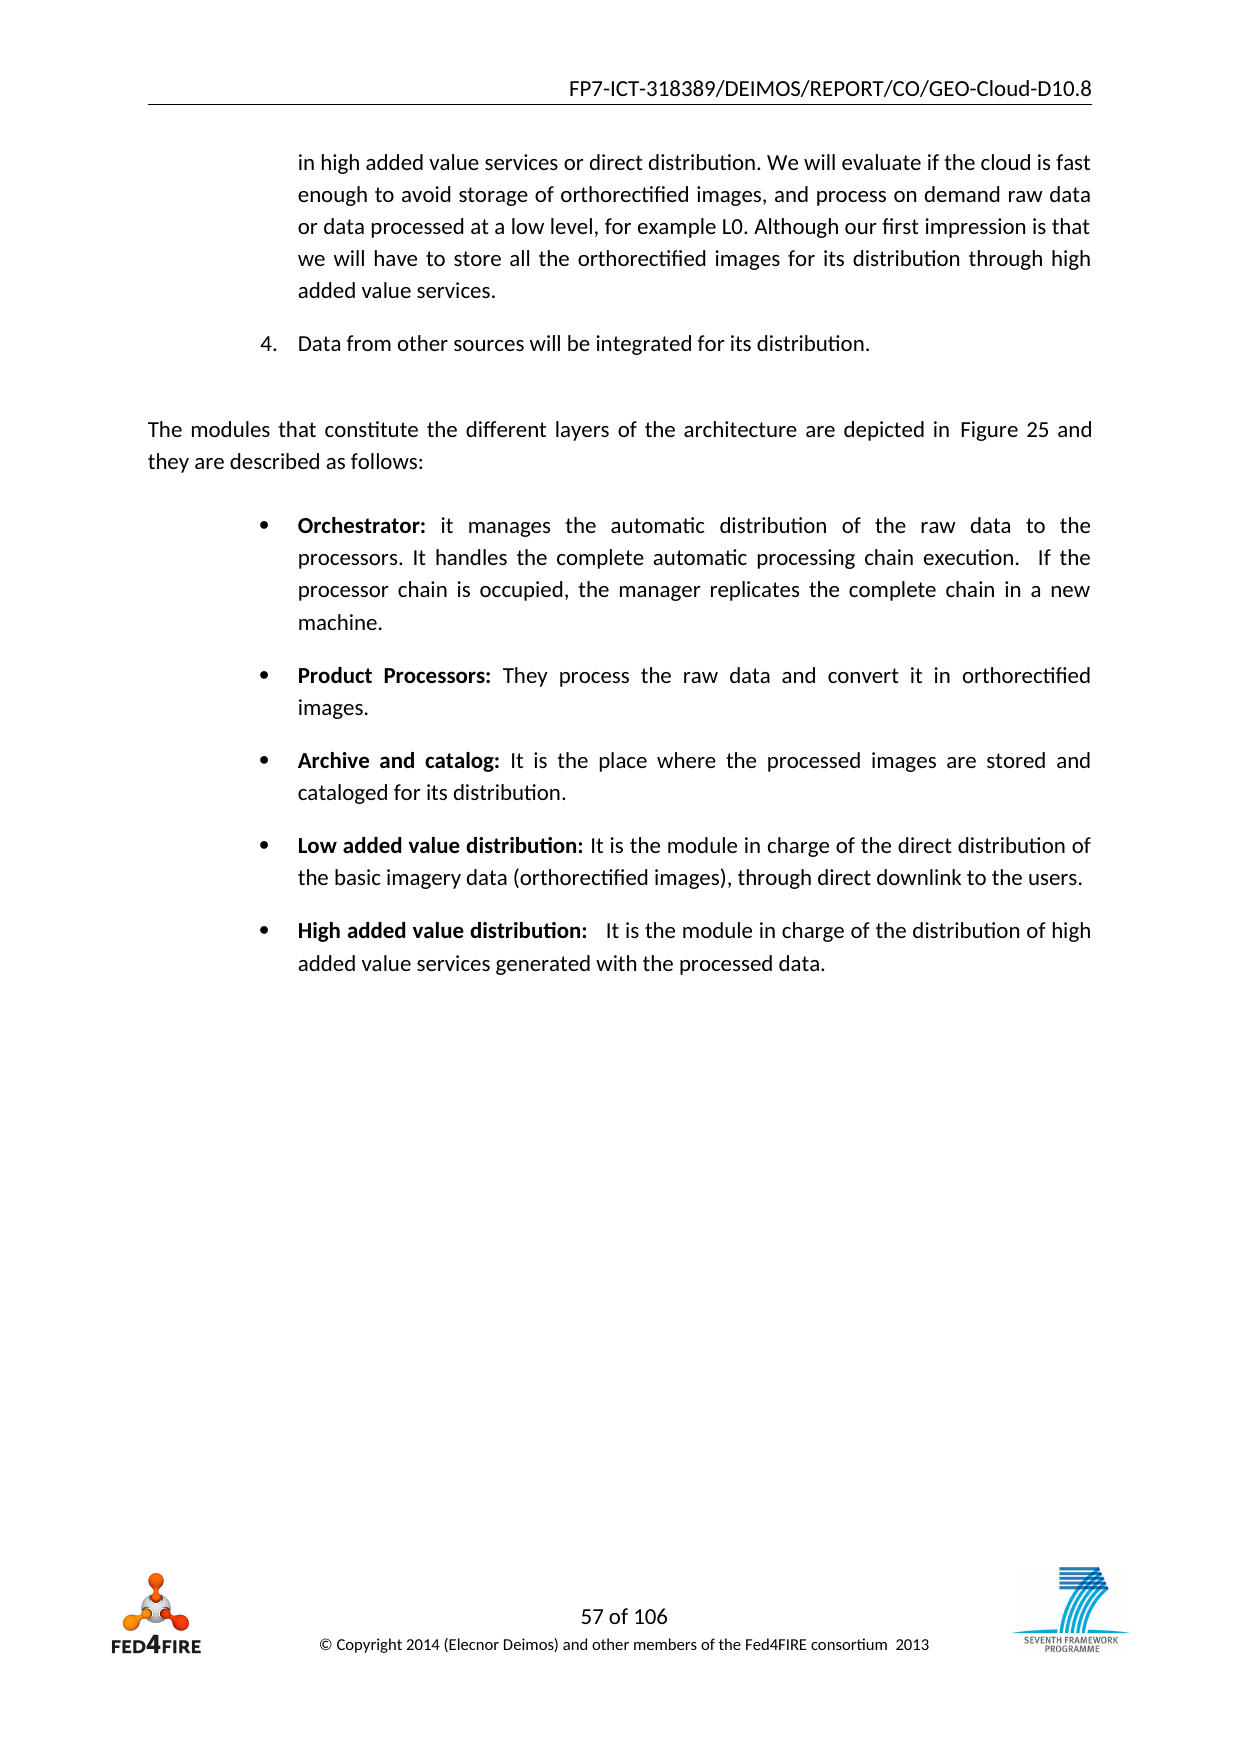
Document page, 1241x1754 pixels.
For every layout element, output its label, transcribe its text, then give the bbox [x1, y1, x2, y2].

list Archive and catalog: It is the place where the processed images are stored and cataloged for its distribution. [260, 746, 1092, 806]
list Product Processors: They process the raw data and convert it in orthorectified images. [260, 661, 1092, 721]
text The modules that constitute the different layers of the architecture are depicted in Figure 25 and they are described as follows: [148, 415, 1092, 475]
list Data from other sources will be integrated for its distribution. [260, 329, 1092, 357]
list High added value distribution: It is the module in charge of the distribution of high added value services generated with the processed data. [260, 916, 1092, 977]
list in high added value services or direct distribution. We will evaluate if the cloud is fast enough to avoid storage of orthorectified images, and process on demand raw data or data processed at a low level, for example L0. Although our first impression is that we will have to store all the orthorectified images for its distribution through high added value services. [260, 148, 1092, 304]
list Low added value distribution: It is the module in charge of the direct distribution of the basic imagery data (orthorectified images), through direct downlink to the users. [260, 831, 1092, 891]
list Orchestrator: it manages the automatic distribution of the raw data to the processors. It handles the complete automatic processing chain execution. If the processor chain is occupied, the manager replicates the complete chain in a new machine. [260, 511, 1092, 636]
